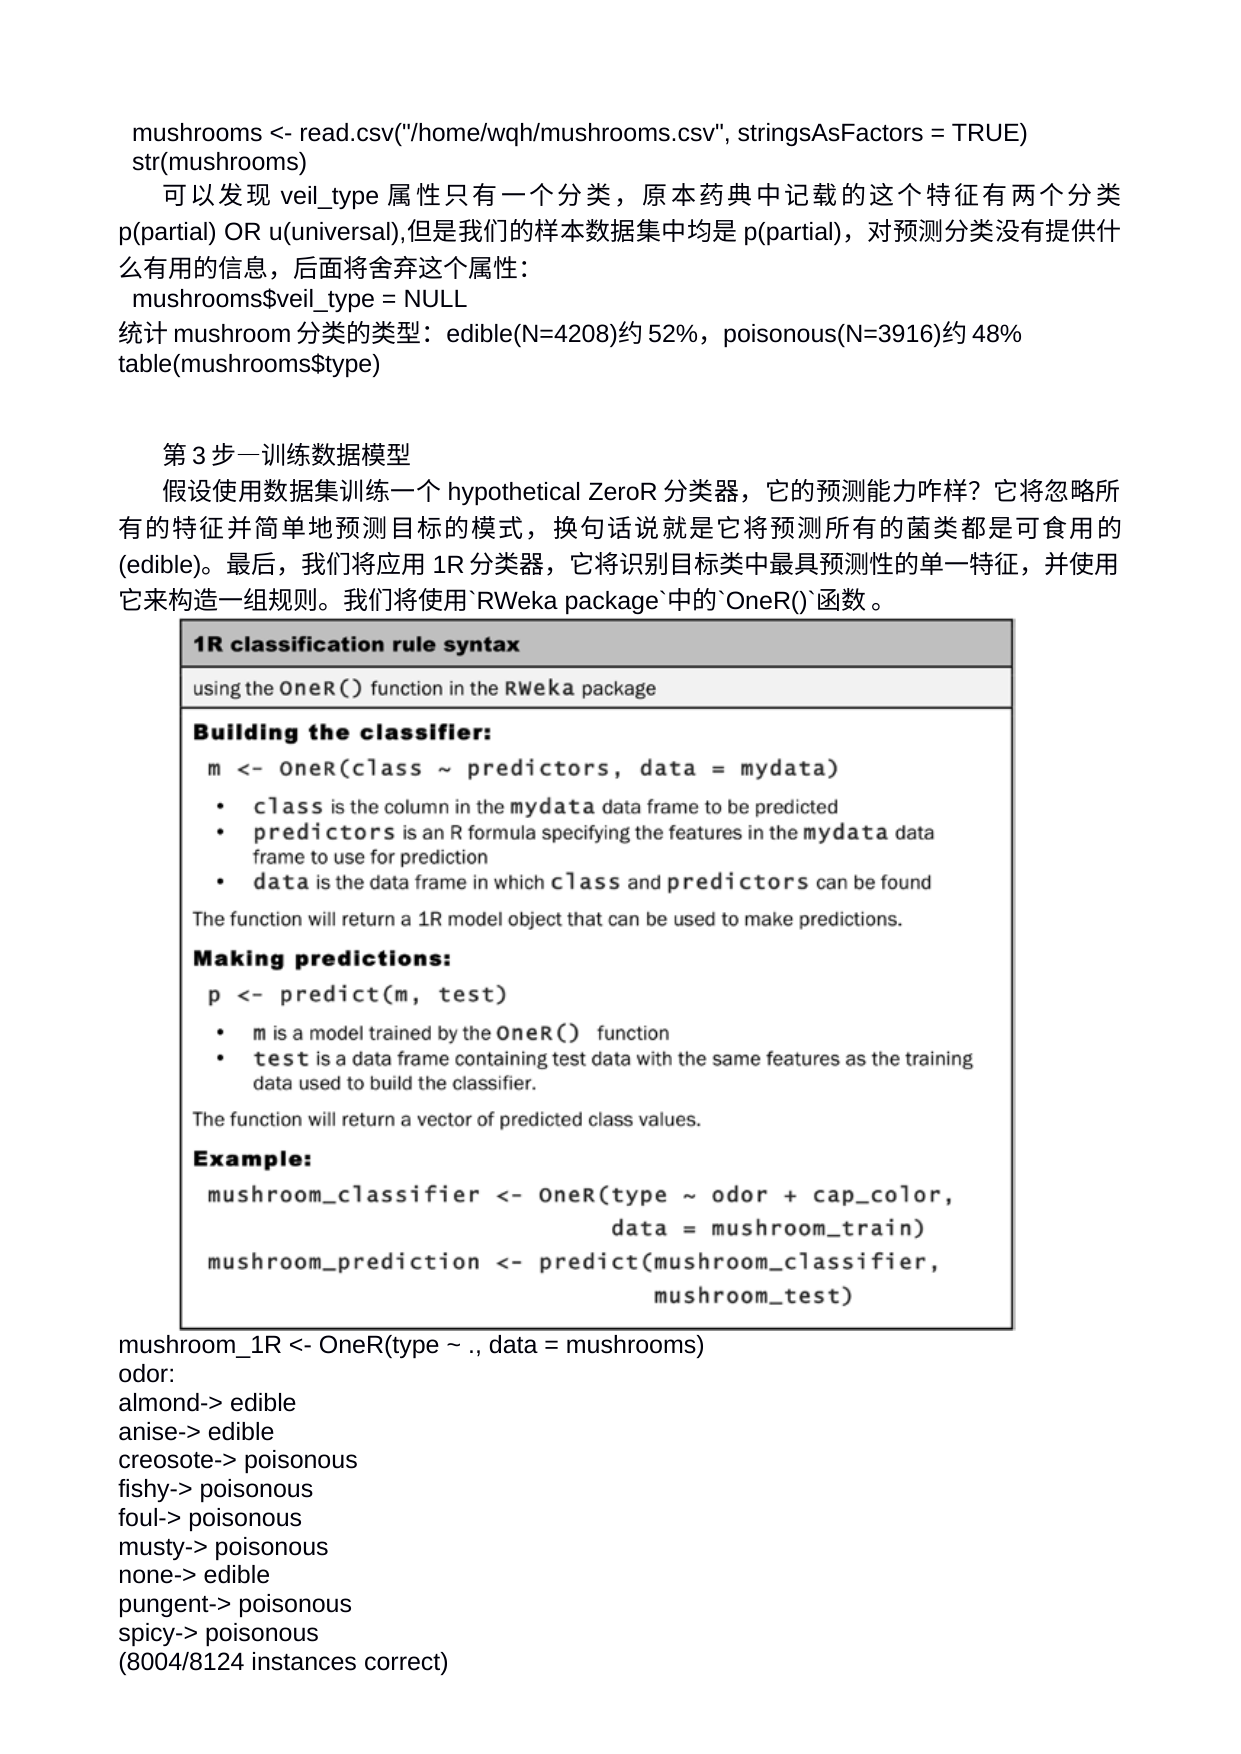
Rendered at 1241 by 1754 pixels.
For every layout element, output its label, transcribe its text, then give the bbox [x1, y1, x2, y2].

text table(mushrooms$type) [118, 349, 1122, 378]
text none-> edible [118, 1561, 1122, 1589]
text creosote-> poisonous [118, 1446, 1122, 1474]
text almond-> edible [118, 1388, 1122, 1417]
text anise-> edible [118, 1417, 1122, 1446]
text mushroom_1R <- OneR(type ~ ., data = mushrooms) [118, 1249, 1122, 1359]
text musty-> poisonous [118, 1532, 1122, 1561]
text mushrooms <- read.csv("/home/wqh/mushrooms.csv", stringsAsFactors = TRUE) [118, 118, 1122, 147]
text odor: [118, 1359, 1122, 1388]
text fishy-> poisonous [118, 1474, 1122, 1503]
text foul-> poisonous [118, 1503, 1122, 1532]
text mushrooms$veil_type = NULL [118, 284, 1122, 313]
text (8004/8124 instances correct) [118, 1647, 1122, 1676]
text 统计mushroom分类的类型：edible(N=4208)约52%，poisonous(N=3916)约48% [118, 313, 1122, 349]
text spicy-> poisonous [118, 1618, 1122, 1647]
text 可以发现veil_type属性只有一个分类，原本药典中记载的这个特征有两个分类p(partial) OR u(universal),但是我们的样本数据集中均是p(partial)，对预测分类没有提供什么有用的信息，后面将舍弃这个属性： [118, 176, 1122, 284]
text pungent-> poisonous [118, 1589, 1122, 1618]
text 第3步—训练数据模型 [118, 436, 1122, 472]
text str(mushrooms) [118, 147, 1122, 176]
text 假设使用数据集训练一个hypothetical ZeroR分类器，它的预测能力咋样？它将忽略所有的特征并简单地预测目标的模式，换句话说就是它将预测所有的菌类都是可食用的(edible)。最后，我们将应用1R分类器，它将识别目标类中最具预测性的单一特征，并使用它来构造一组规则。我们将使用`RWeka package`中的`OneR()`函数 。 [118, 472, 1122, 617]
